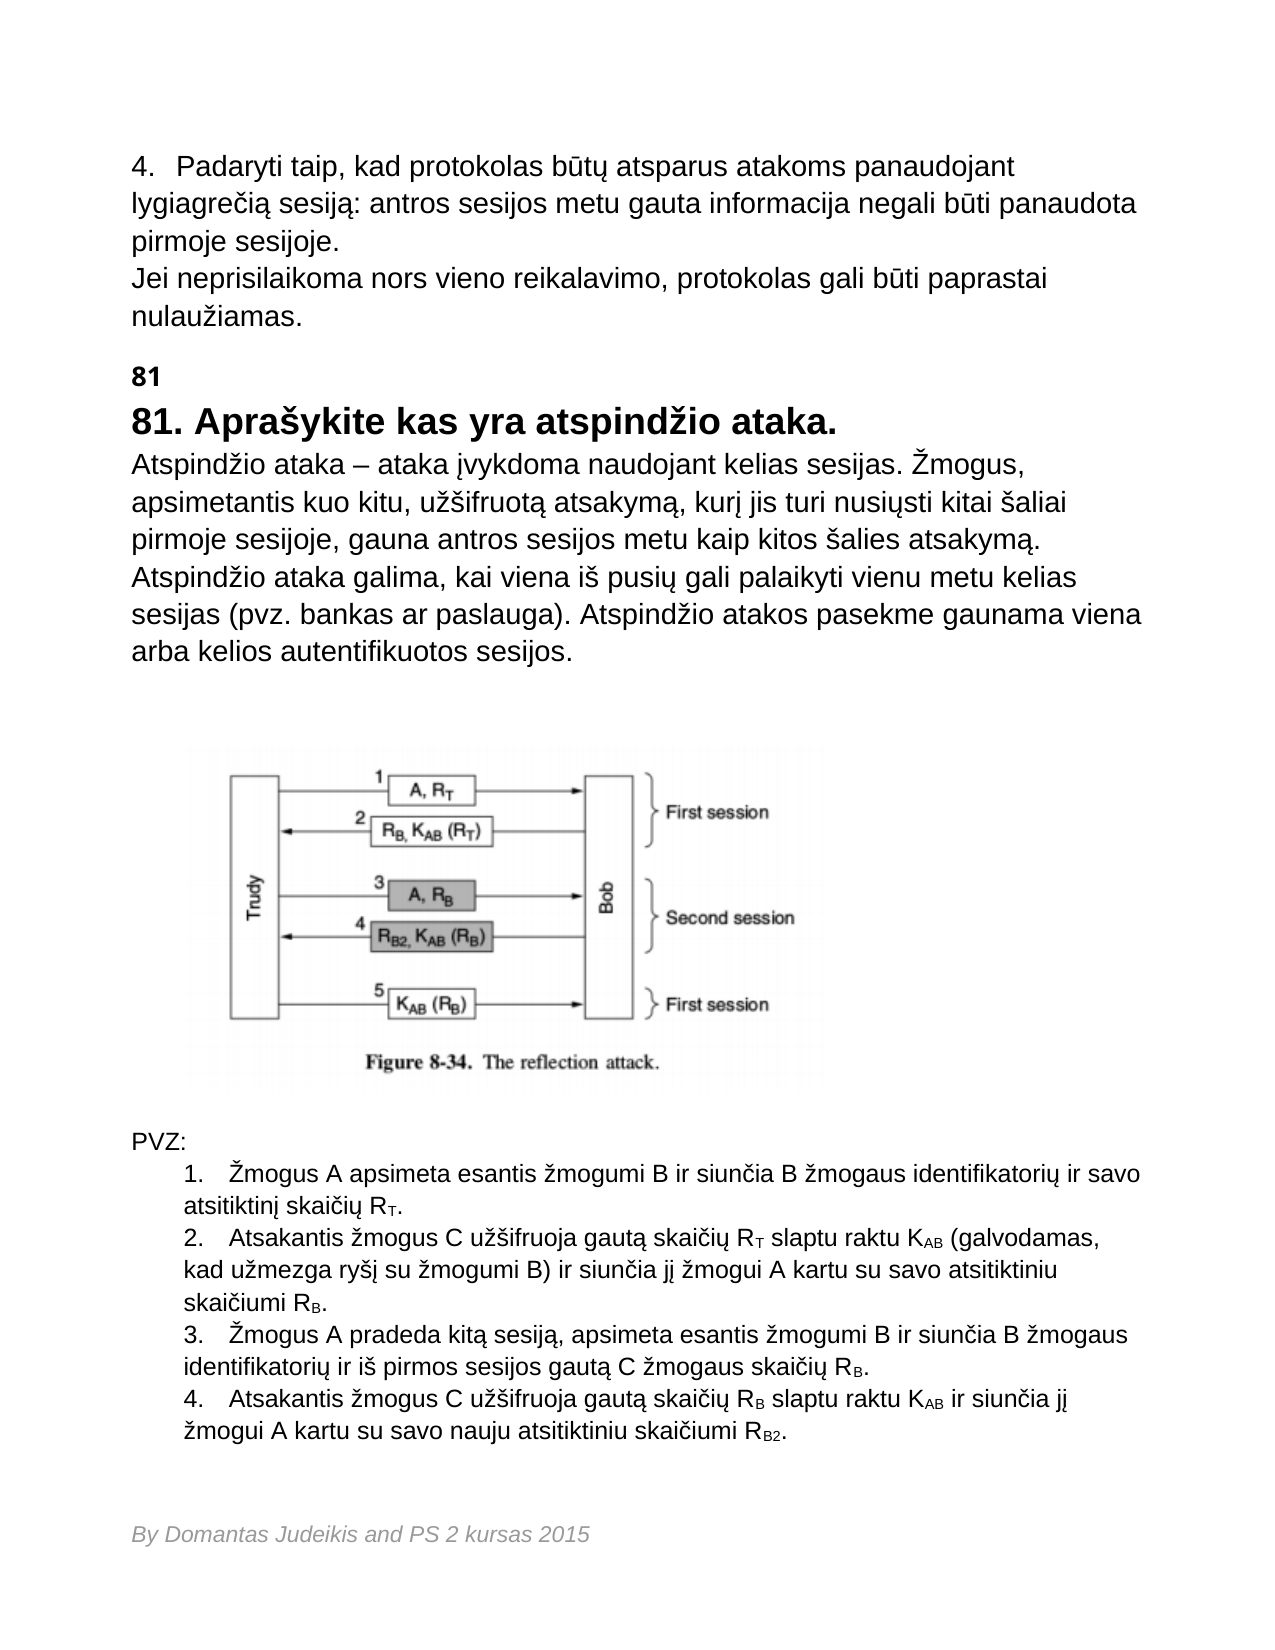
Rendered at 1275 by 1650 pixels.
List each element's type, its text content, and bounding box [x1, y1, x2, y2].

text 81. Aprašykite kas yra atspindžio ataka. [131, 400, 1144, 442]
text 4. Padaryti taip, kad protokolas būtų atsparus atakoms panaudojant lygiagrečią sesiją: antros sesijos metu gauta informacija negali būti panaudota pirmoje sesijoje. [131, 150, 1144, 257]
text Jei neprisilaikoma nors vieno reikalavimo, protokolas gali būti paprastai nulaužiamas. [131, 262, 1144, 332]
text 1. Žmogus A apsimeta esantis žmogumi B ir siunčia B žmogaus identifikatorių ir savo atsitiktinį skaičių RT. [183, 1160, 1144, 1220]
picture [150, 691, 829, 1106]
text 2. Atsakantis žmogus C užšifruoja gautą skaičių RT slaptu raktu KAB (galvodamas, kad užmezga ryšį su žmogumi B) ir siunčia jį žmogui A kartu su savo atsitiktiniu skaičiumi RB. [183, 1224, 1144, 1316]
text 3. Žmogus A pradeda kitą sesiją, apsimeta esantis žmogumi B ir siunčia B žmogaus identifikatorių ir iš pirmos sesijos gautą C žmogaus skaičių RB. [183, 1321, 1144, 1381]
subtitle 81 [131, 358, 1144, 395]
text PVZ: [131, 1128, 1144, 1156]
text 4. Atsakantis žmogus C užšifruoja gautą skaičių RB slaptu raktu KAB ir siunčia jį žmogui A kartu su savo nauju atsitiktiniu skaičiumi RB2. [183, 1385, 1144, 1445]
text Atspindžio ataka – ataka įvykdoma naudojant kelias sesijas. Žmogus, apsimetantis kuo kitu, užšifruotą atsakymą, kurį jis turi nusiųsti kitai šaliai pirmoje sesijoje, gauna antros sesijos metu kaip kitos šalies atsakymą. Atspindžio ataka galima, kai viena iš pusių gali palaikyti vienu metu kelias sesijas (pvz. bankas ar paslauga). Atspindžio atakos pasekme gaunama viena arba kelios autentifikuotos sesijos. [131, 448, 1144, 668]
